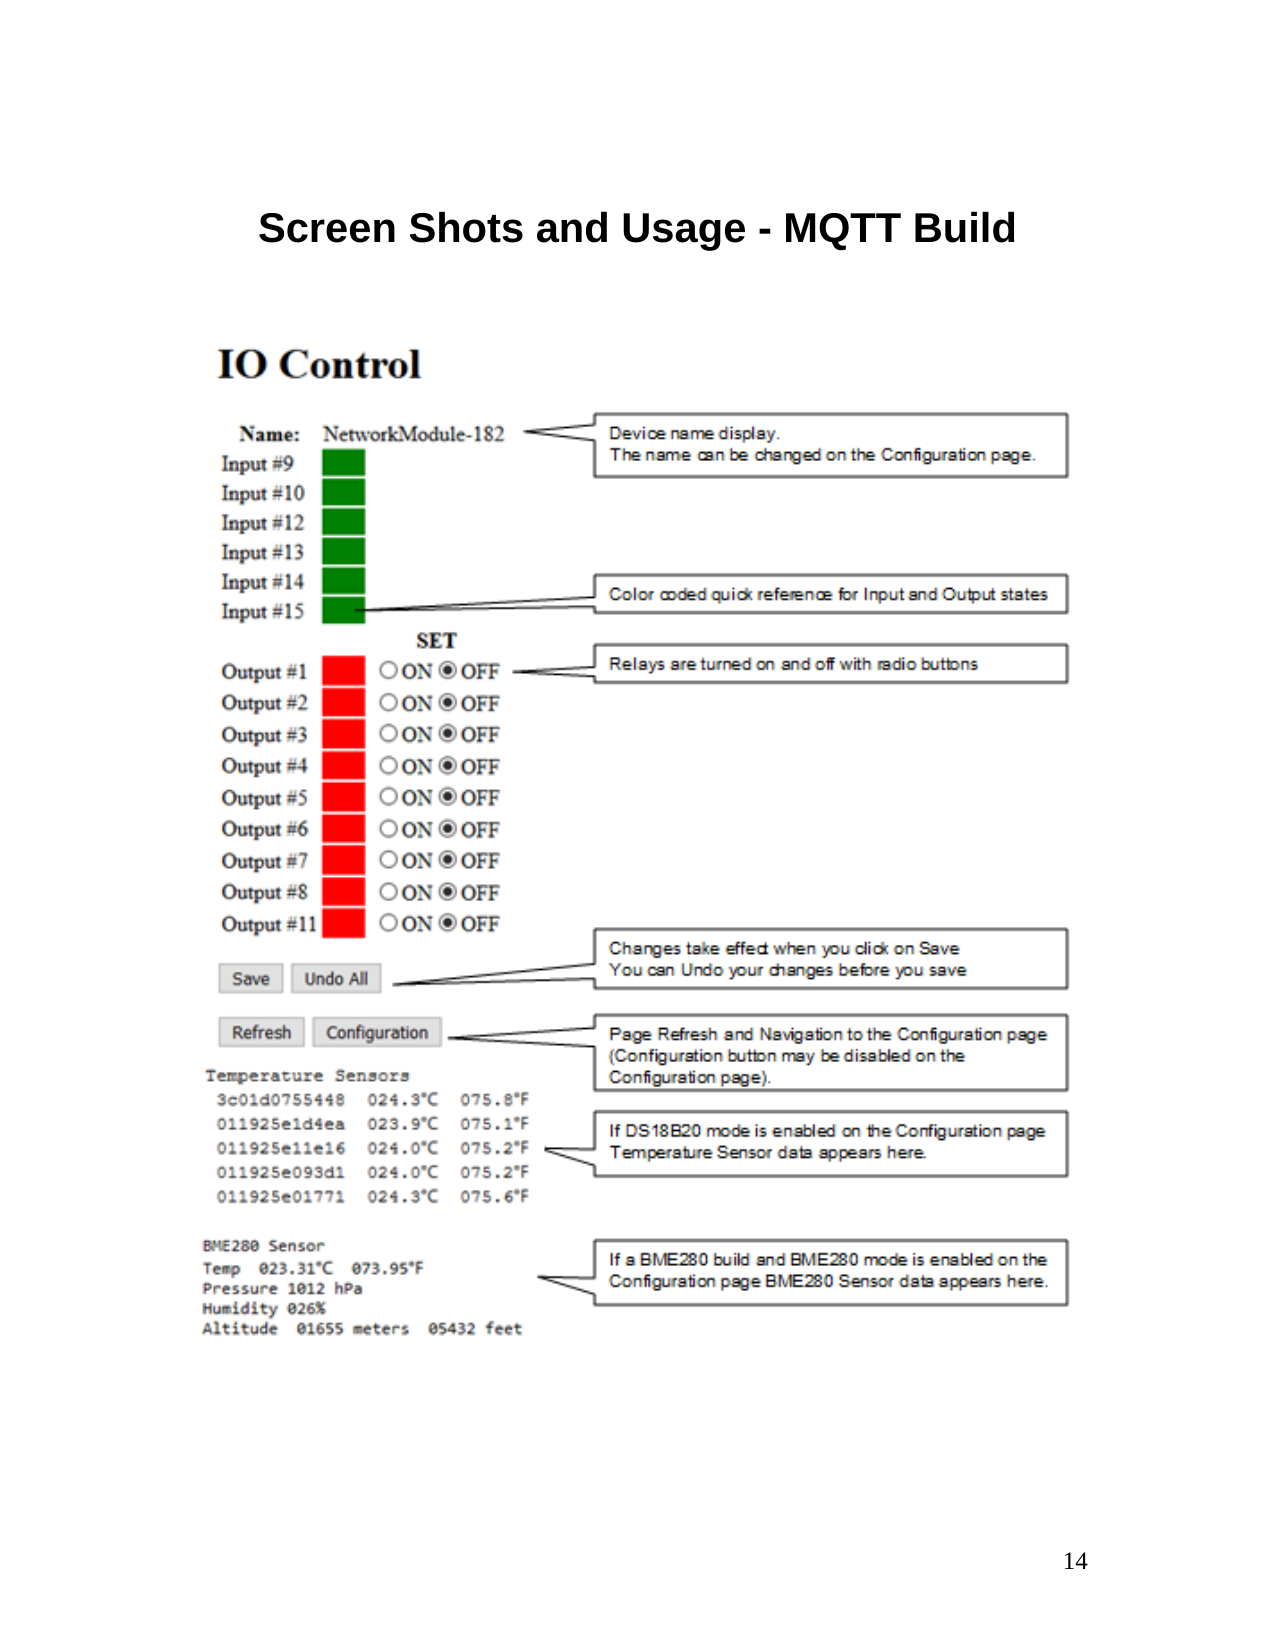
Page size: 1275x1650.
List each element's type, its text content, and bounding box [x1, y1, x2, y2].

subtitle Screen Shots and Usage - MQTT Build [187, 204, 1087, 252]
picture [187, 334, 1089, 1350]
